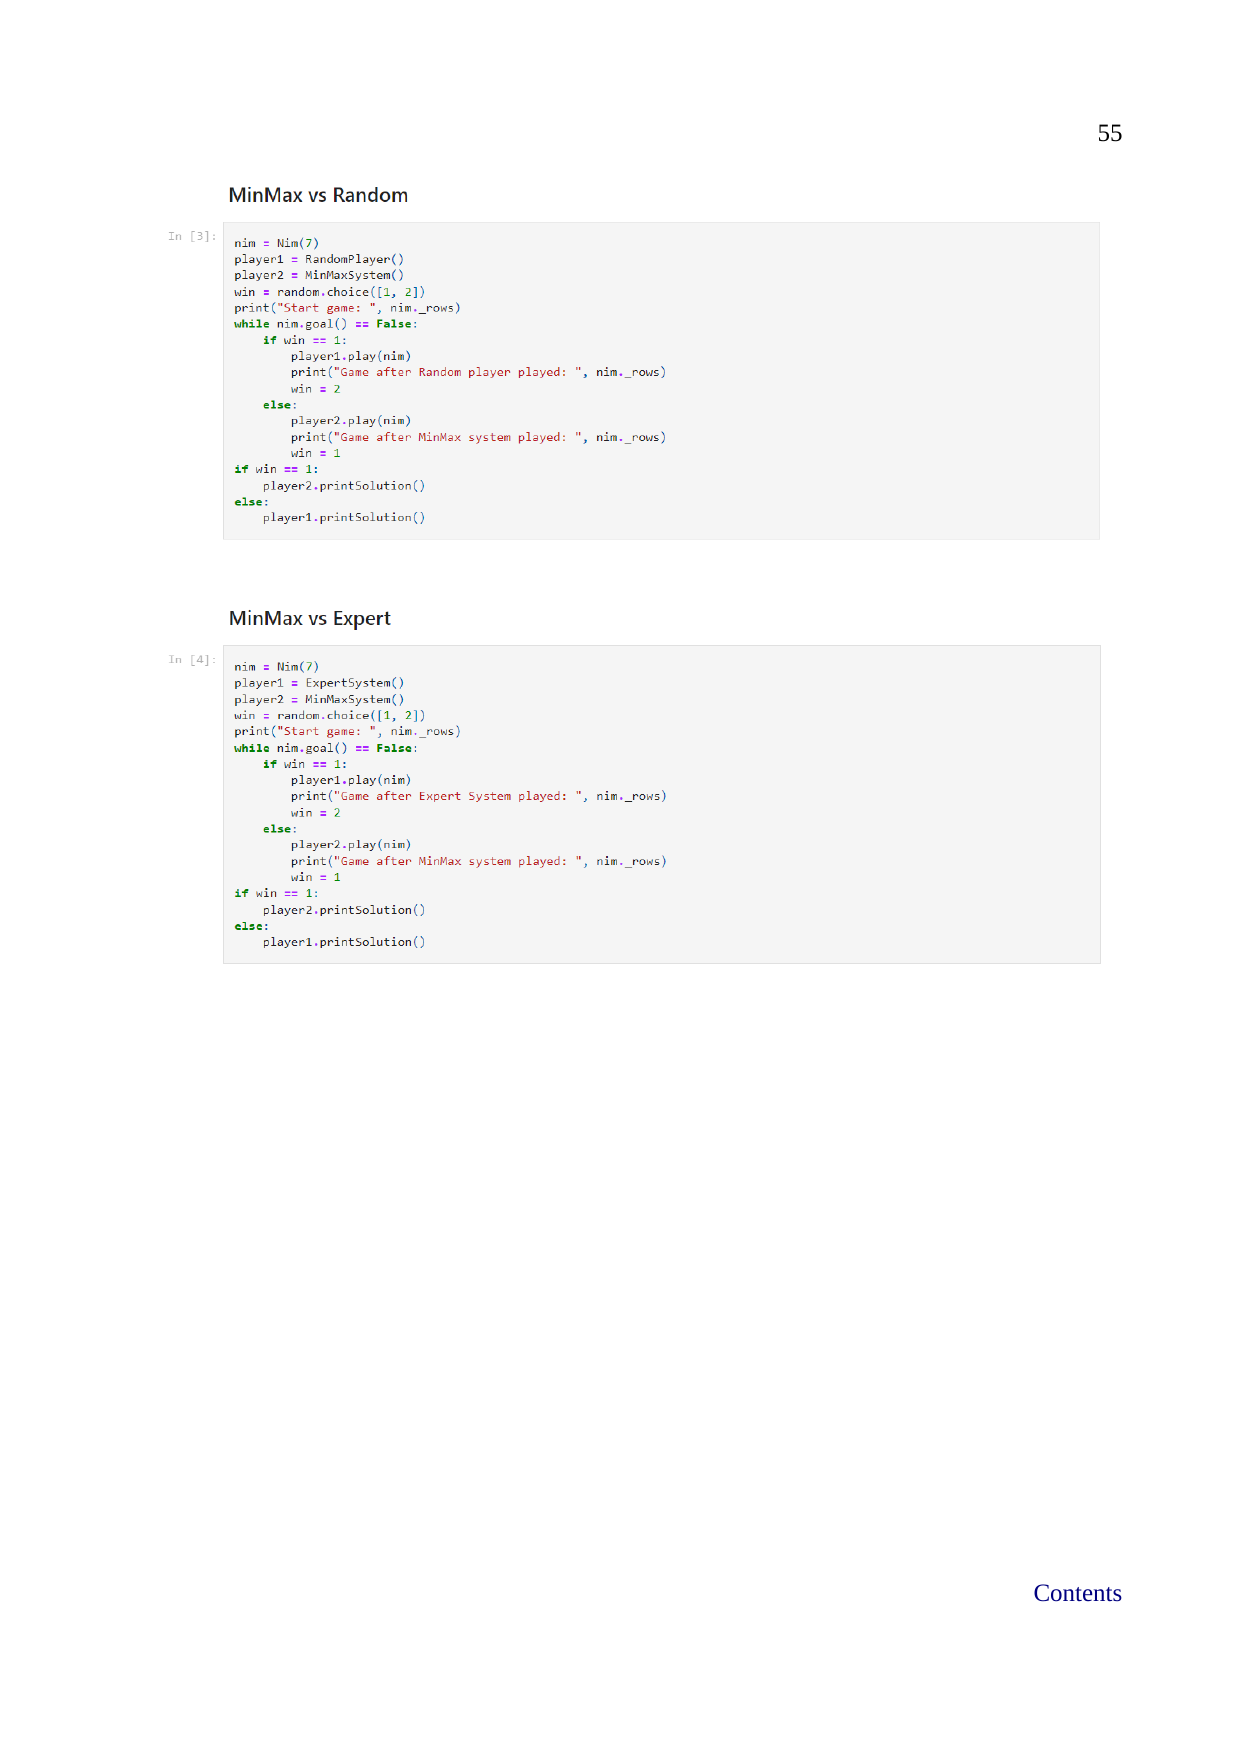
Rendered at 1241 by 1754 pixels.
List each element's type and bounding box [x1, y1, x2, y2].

picture [118, 176, 1123, 540]
picture [118, 597, 1123, 966]
